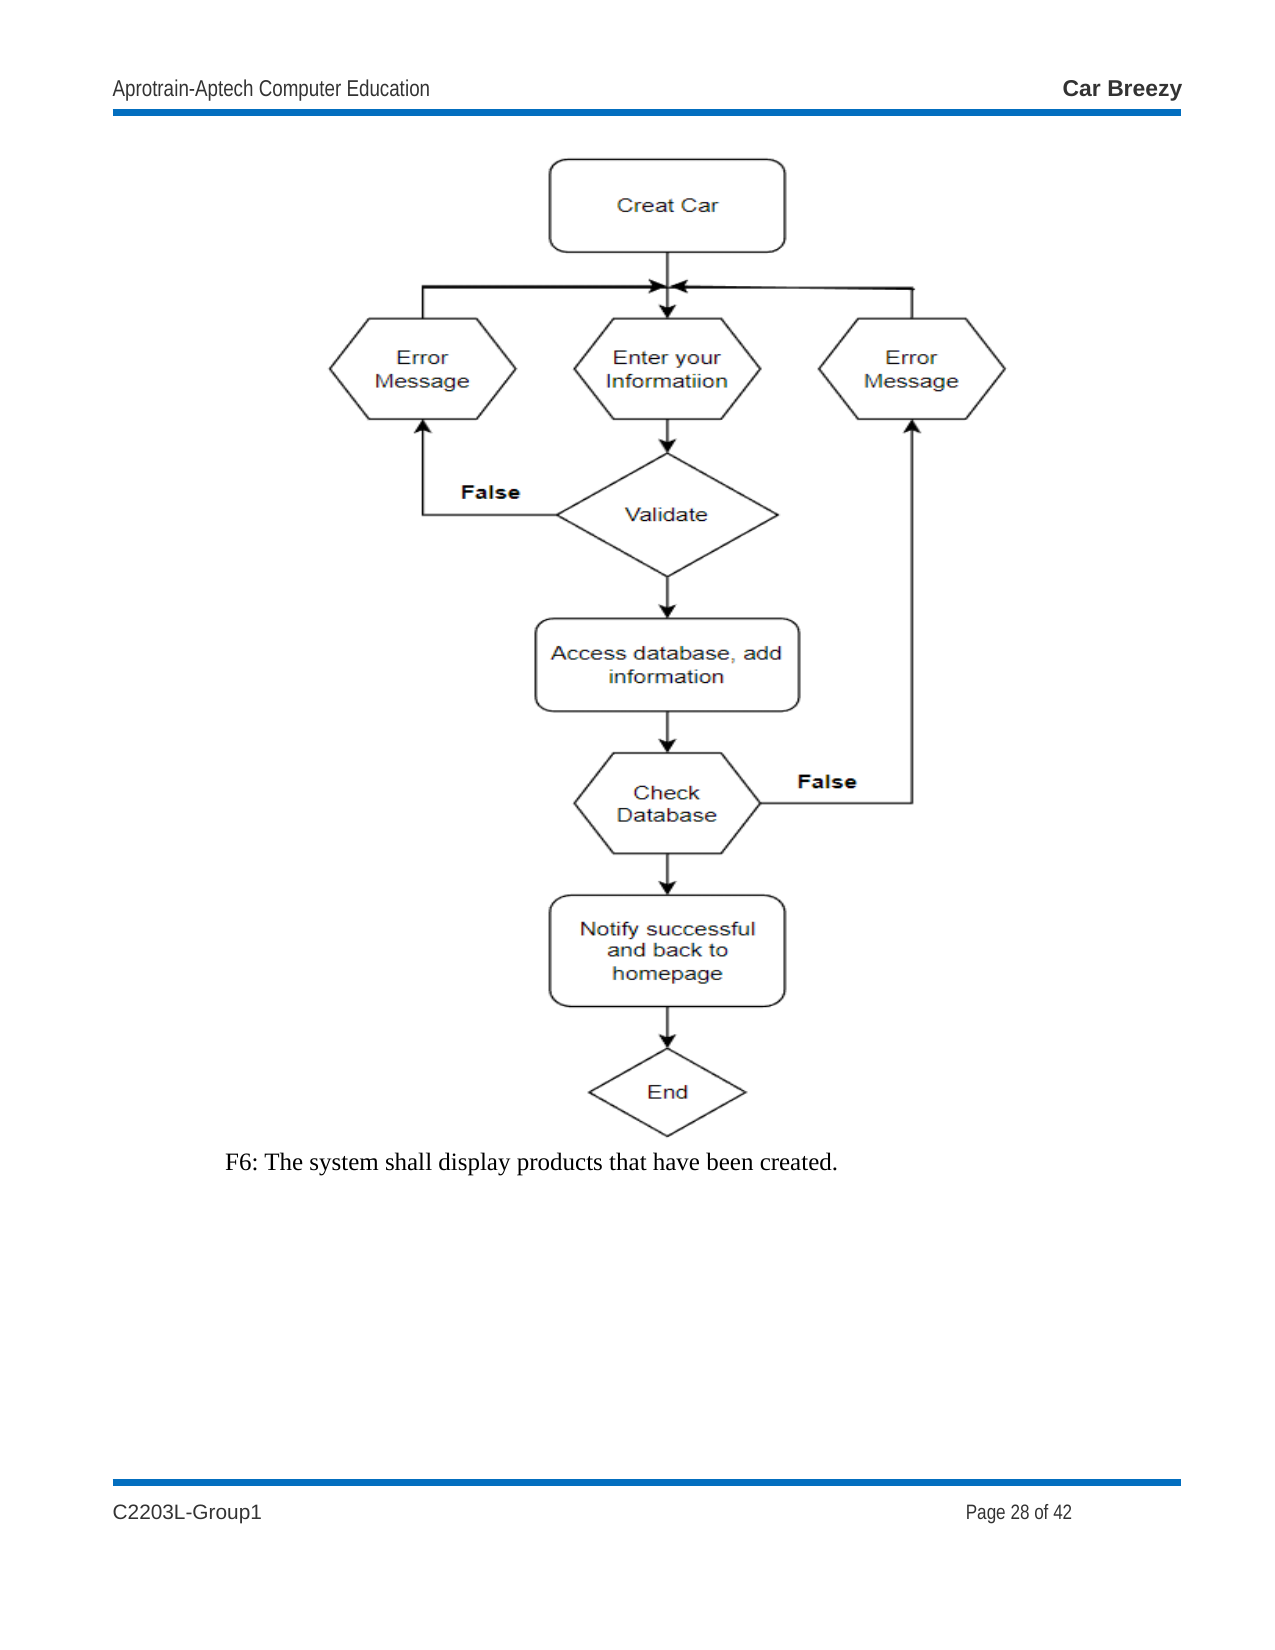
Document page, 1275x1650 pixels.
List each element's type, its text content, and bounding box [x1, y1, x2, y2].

text F6: The system shall display products that have been created. [181, 1147, 1106, 1176]
